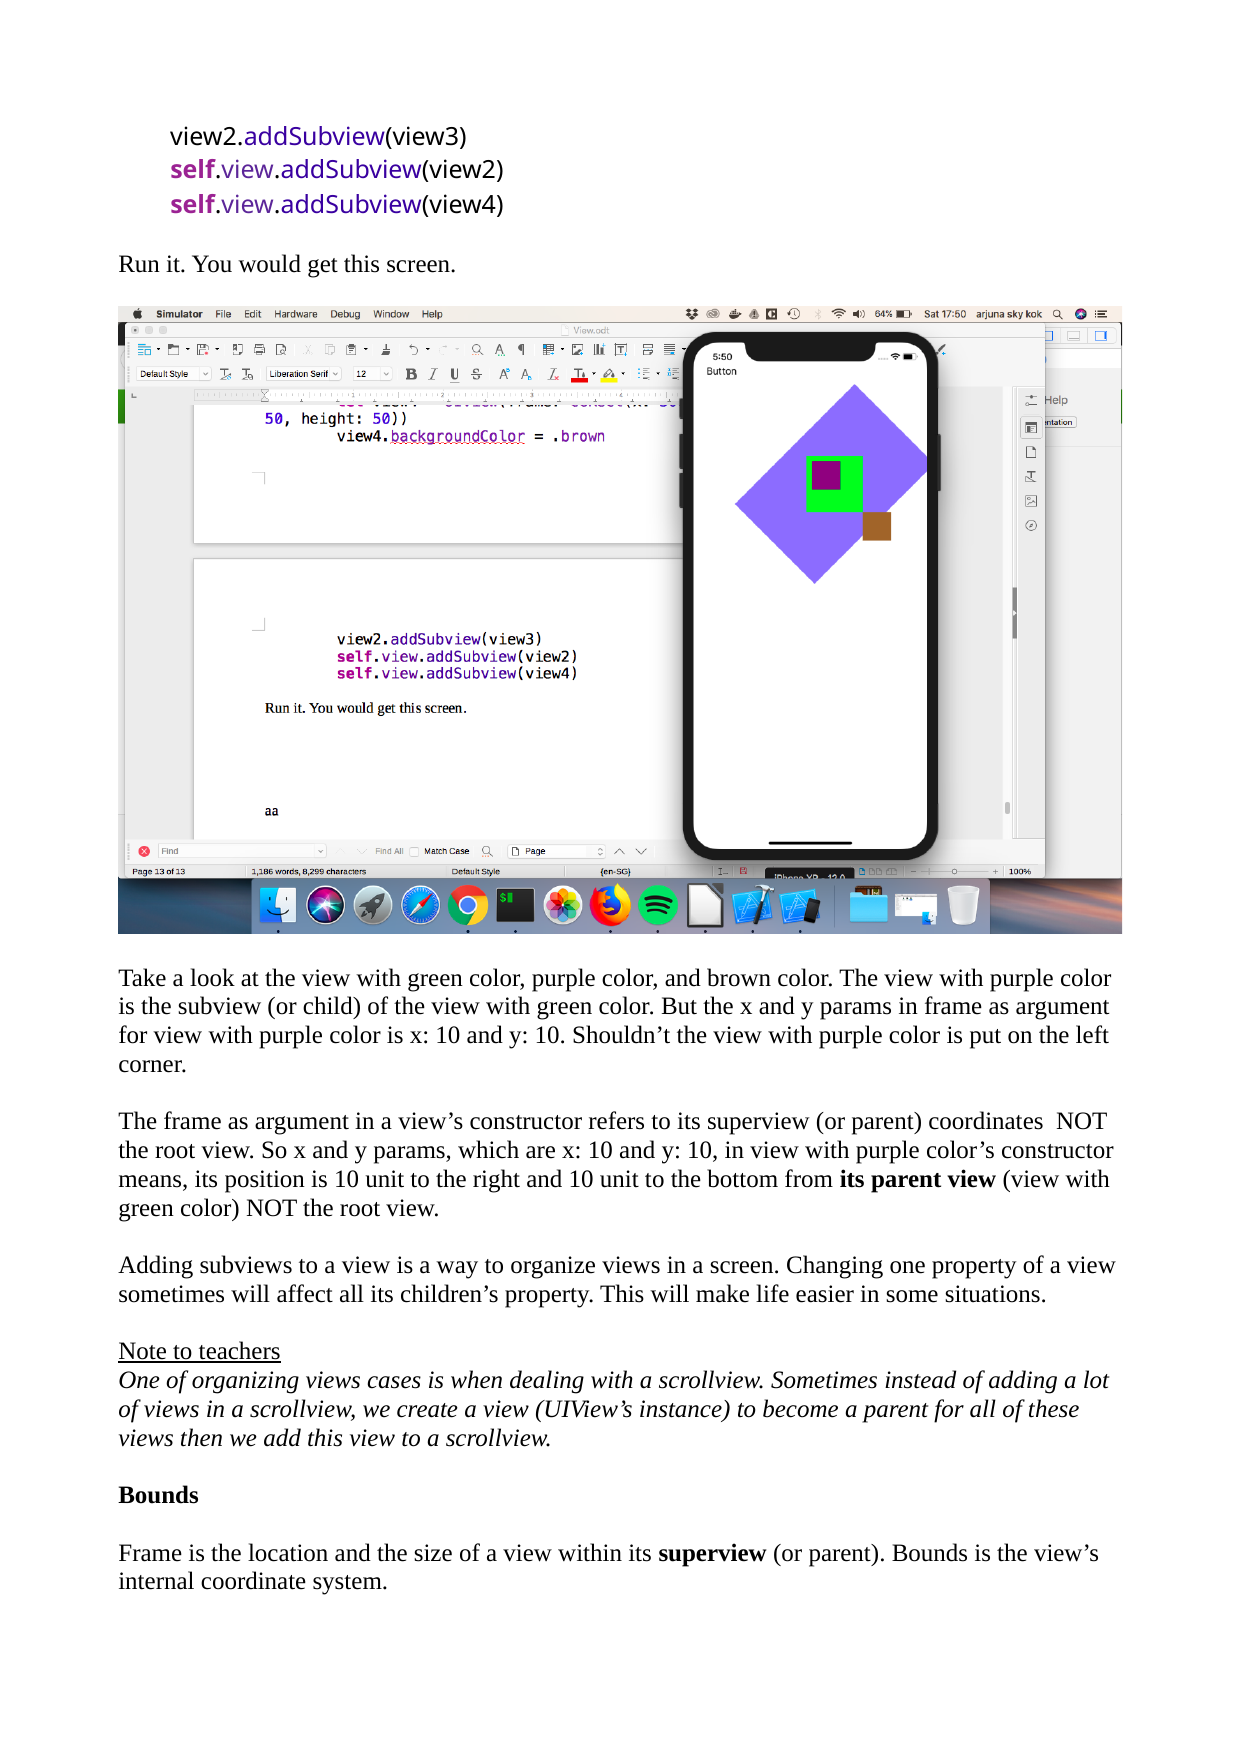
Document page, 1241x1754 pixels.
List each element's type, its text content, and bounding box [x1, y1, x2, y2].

text Frame is the location and the size of a view within its superview (or parent). Bounds is the view’s internal coordinate system. [118, 1538, 1122, 1595]
text Run it. You would get this screen. [118, 249, 1122, 278]
text Bounds [118, 1480, 1122, 1509]
text view2.addSubview(view3) [118, 118, 1122, 152]
text self.view.addSubview(view2) [118, 152, 1122, 186]
text Take a look at the view with green color, purple color, and brown color. The view with purple color is the subview (or child) of the view with green color. But the x and y params in frame as argument for view with purple color is x: 10 and y: 10. Shouldn’t the view with purple color is put on the left corner. [118, 963, 1122, 1078]
text One of organizing views cases is when dealing with a scrollview. Sometimes instead of adding a lot of views in a scrollview, we create a view (UIView’s instance) to become a parent for all of these views then we add this view to a scrollview. [118, 1365, 1122, 1451]
picture [118, 306, 1123, 934]
text Adding subviews to a view is a way to organize views in a screen. Changing one property of a view sometimes will affect all its children’s property. This will make life easier in some situations. [118, 1250, 1122, 1308]
text self.view.addSubview(view4) [118, 186, 1122, 220]
text Note to teachers [118, 1336, 1122, 1365]
text The frame as argument in a view’s constructor refers to its superview (or parent) coordinates NOT the root view. So x and y params, which are x: 10 and y: 10, in view with purple color’s constructor means, its position is 10 unit to the right and 10 unit to the bottom from its parent view (view with green color) NOT the root view. [118, 1106, 1122, 1221]
